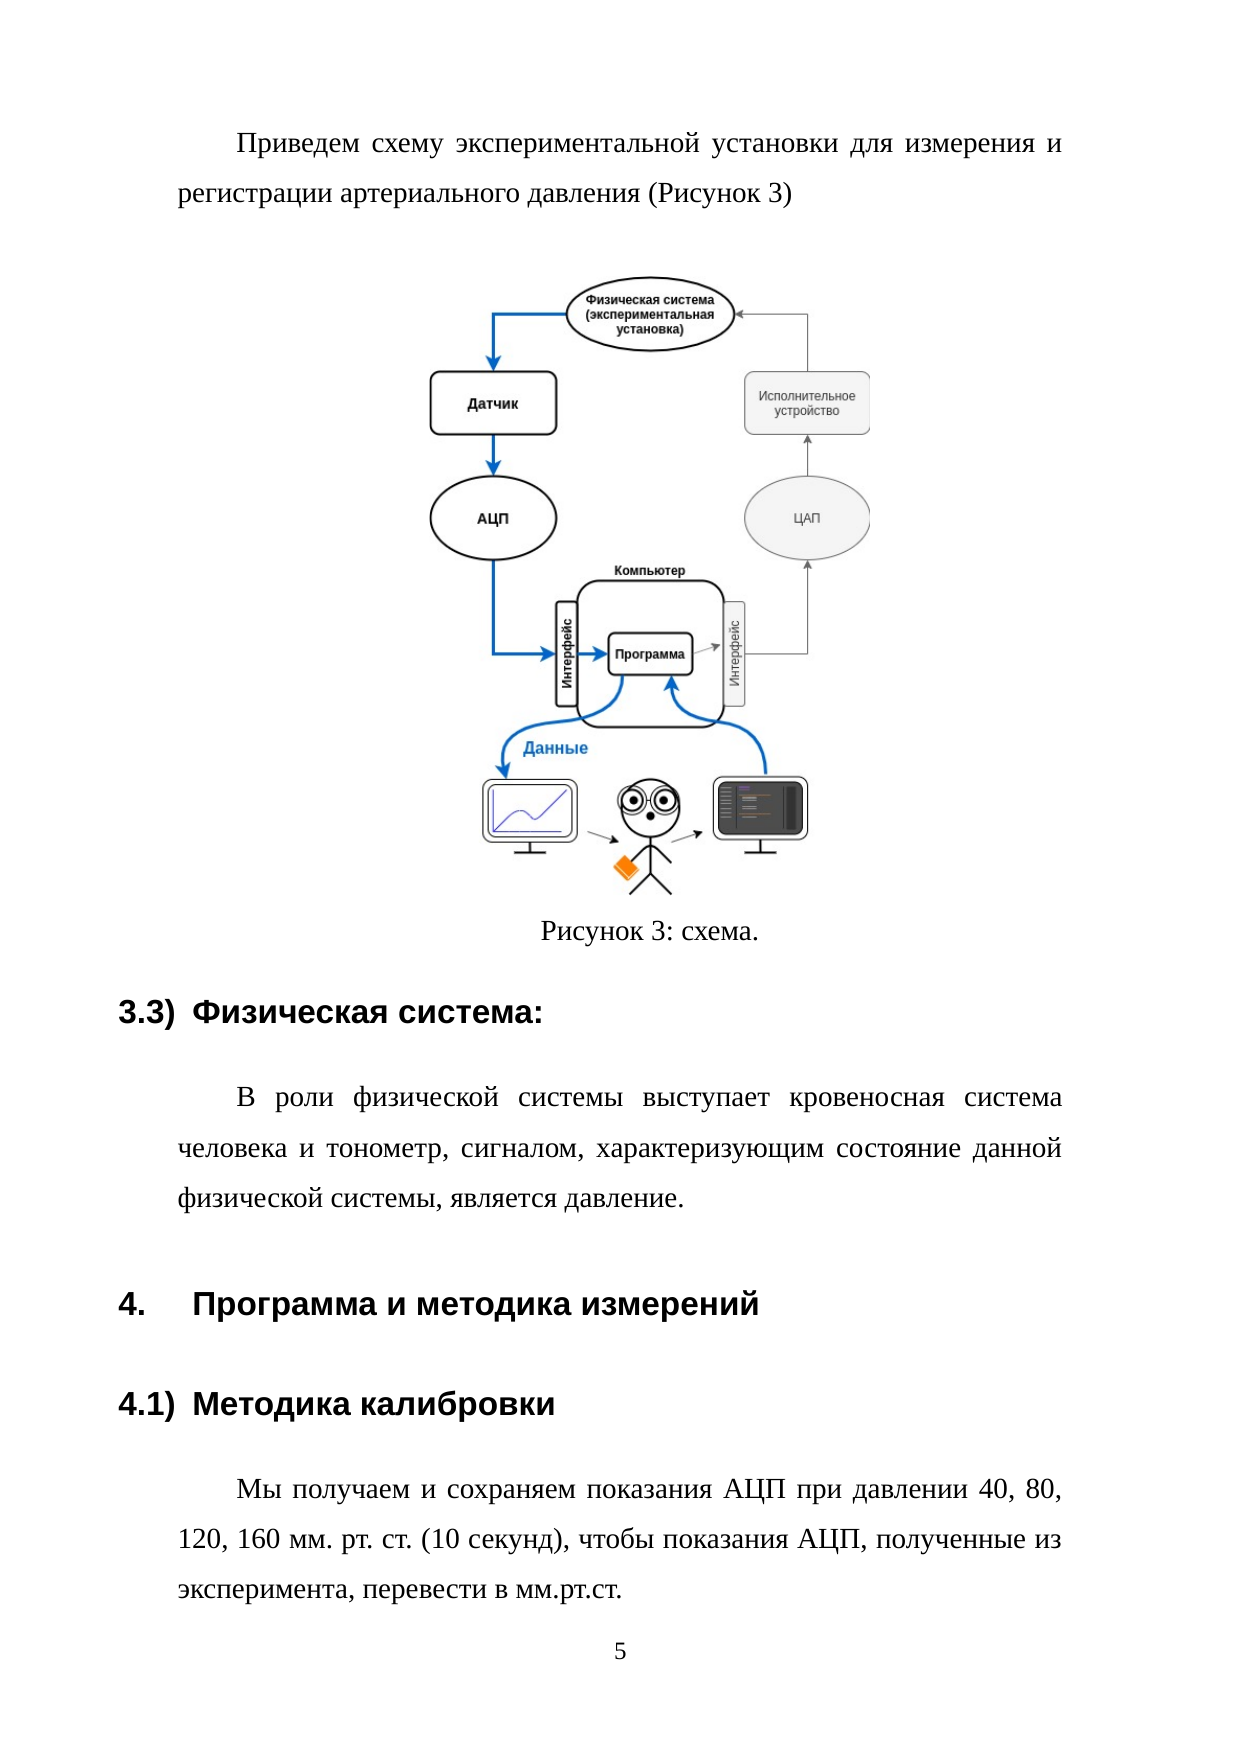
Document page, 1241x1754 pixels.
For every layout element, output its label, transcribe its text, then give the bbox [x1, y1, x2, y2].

subtitle Методика калибровки [118, 1384, 1122, 1422]
text Мы получаем и сохраняем показания АЦП при давлении 40, 80, 120, 160 мм. рт. ст. (10 секунд), чтобы показания АЦП, полученные из эксперимента, перевести в мм.рт.ст. [177, 1471, 1063, 1605]
text Рисунок 3: схема. [177, 913, 1063, 946]
subtitle Программа и методика измерений [118, 1284, 1122, 1323]
text Приведем схему экспериментальной установки для измерения и регистрации артериального давления (Рисунок 3) [177, 125, 1063, 209]
subtitle Физическая система: [118, 992, 1122, 1031]
text В роли физической системы выступает кровеносная система человека и тонометр, сигналом, характеризующим состояние данной физической системы, является давление. [177, 1079, 1063, 1214]
